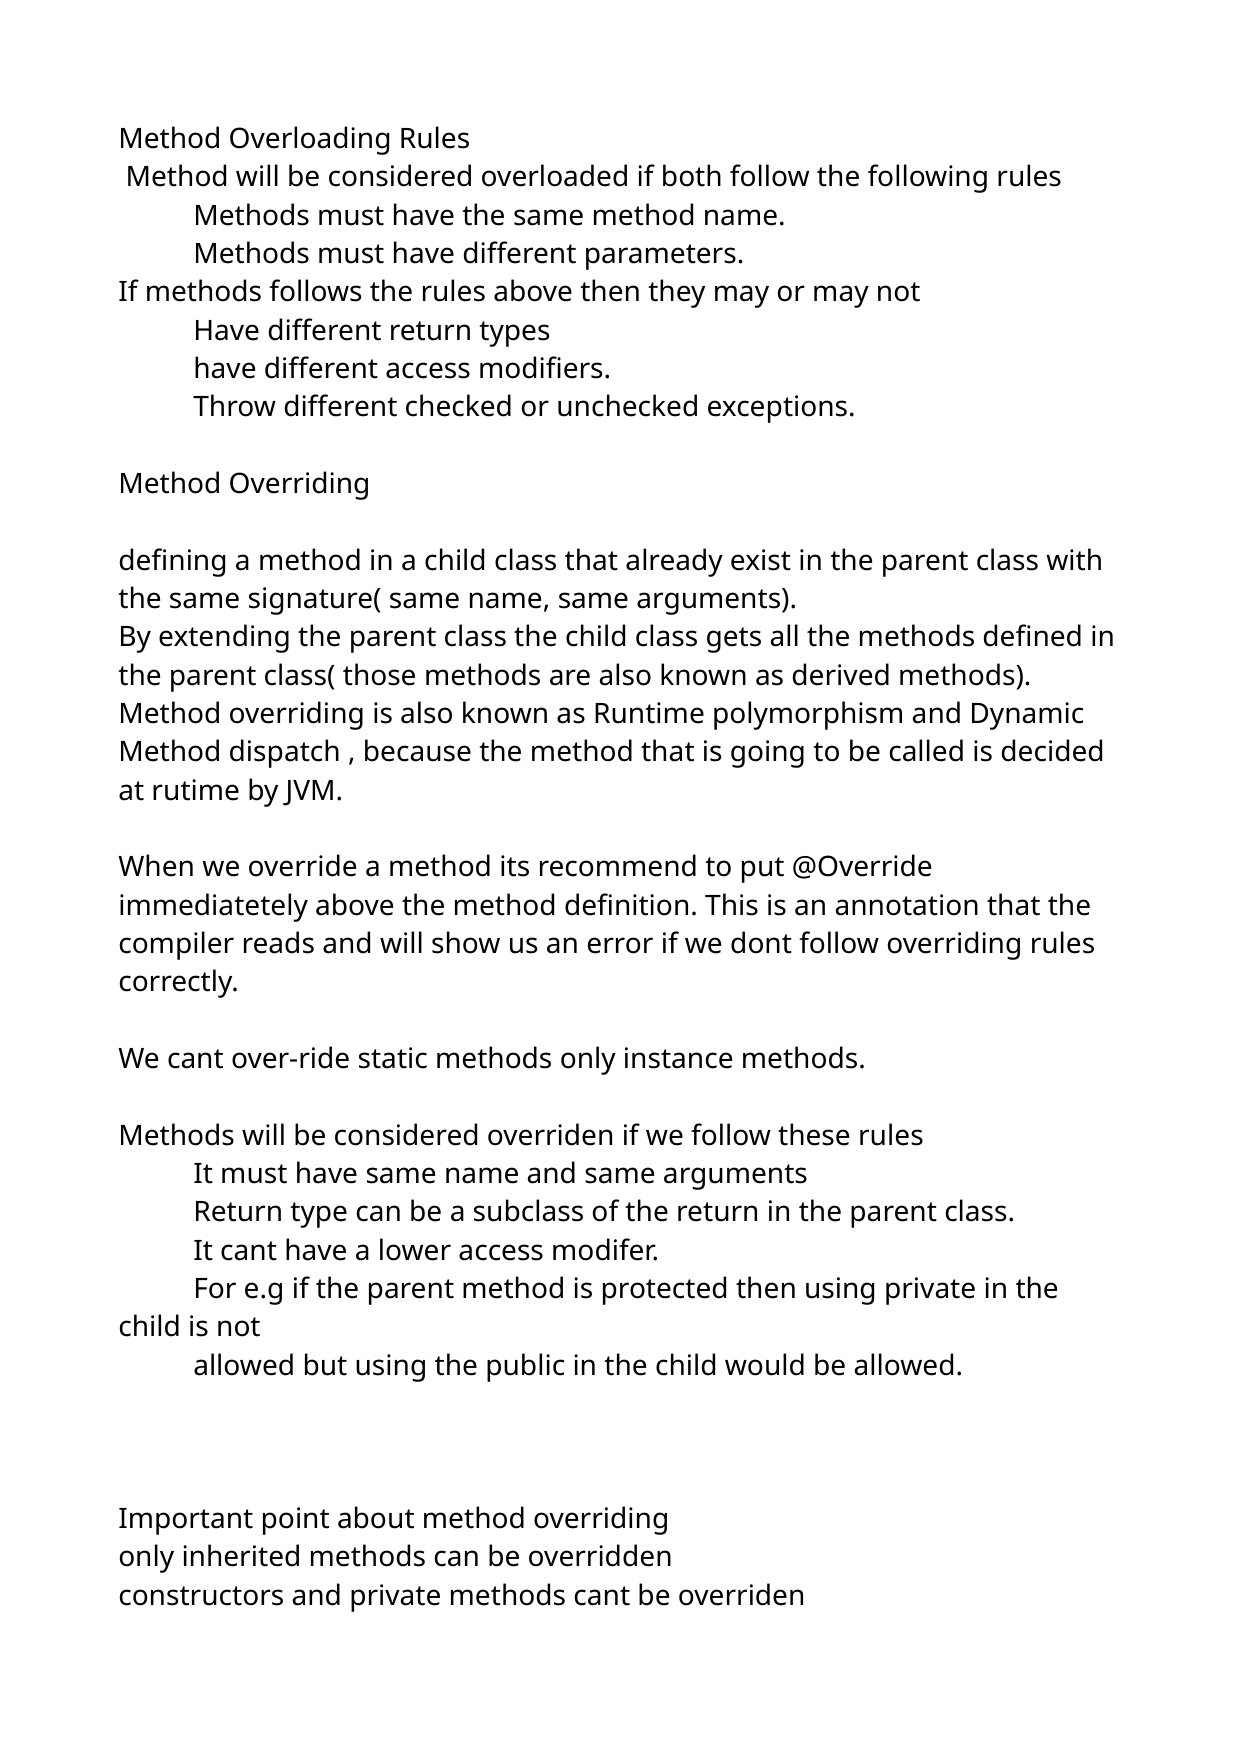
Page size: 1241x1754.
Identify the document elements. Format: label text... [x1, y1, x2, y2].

text Method Overriding [118, 463, 1122, 501]
text Method overriding is also known as Runtime polymorphism and Dynamic Method dispatch , because the method that is going to be called is decided at rutime by JVM. [118, 693, 1122, 808]
text For e.g if the parent method is protected then using private in the child is not [118, 1268, 1122, 1345]
text If methods follows the rules above then they may or may not [118, 271, 1122, 310]
text have different access modifiers. [118, 348, 1122, 386]
text By extending the parent class the child class gets all the methods defined in the parent class( those methods are also known as derived methods). [118, 616, 1122, 693]
text Important point about method overriding [118, 1498, 1122, 1536]
text Return type can be a subclass of the return in the parent class. [118, 1191, 1122, 1230]
text constructors and private methods cant be overriden [118, 1575, 1122, 1613]
text It must have same name and same arguments [118, 1153, 1122, 1191]
text Methods must have the same method name. [118, 195, 1122, 233]
text Method Overloading Rules [118, 118, 1122, 156]
text Method will be considered overloaded if both follow the following rules [118, 156, 1122, 195]
text defining a method in a child class that already exist in the parent class with the same signature( same name, same arguments). [118, 540, 1122, 616]
text Methods will be considered overriden if we follow these rules [118, 1115, 1122, 1153]
text only inherited methods can be overridden [118, 1536, 1122, 1575]
text When we override a method its recommend to put @Override immediatetely above the method definition. This is an annotation that the compiler reads and will show us an error if we dont follow overriding rules correctly. [118, 846, 1122, 1000]
text allowed but using the public in the child would be allowed. [118, 1345, 1122, 1383]
text Have different return types [118, 310, 1122, 348]
text Throw different checked or unchecked exceptions. [118, 386, 1122, 425]
text We cant over-ride static methods only instance methods. [118, 1038, 1122, 1076]
text It cant have a lower access modifer. [118, 1230, 1122, 1268]
text Methods must have different parameters. [118, 233, 1122, 271]
